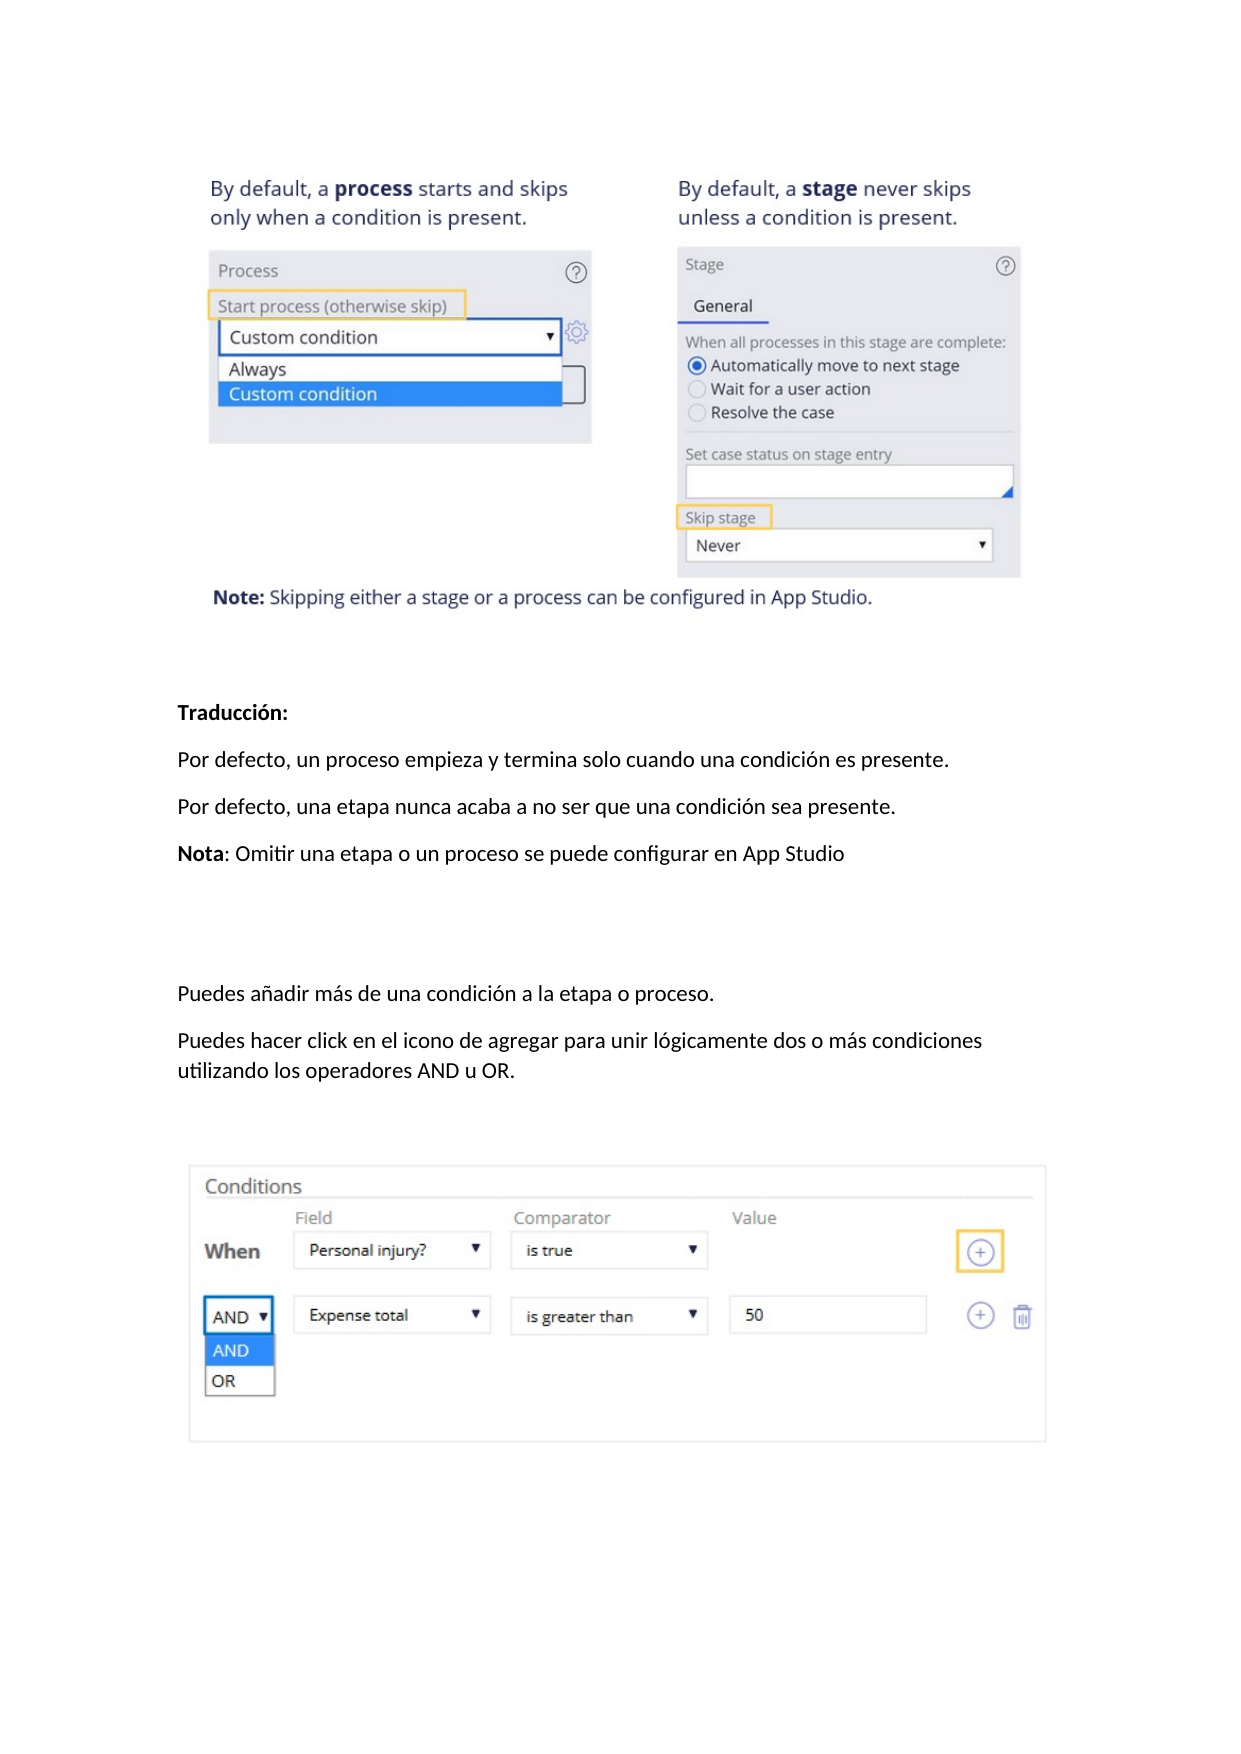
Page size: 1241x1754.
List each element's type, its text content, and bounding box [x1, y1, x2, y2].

text Traducción: [177, 698, 1063, 726]
text Puedes añadir más de una condición a la etapa o proceso. [177, 979, 1063, 1007]
text Por defecto, un proceso empieza y termina solo cuando una condición es presente. [177, 745, 1063, 773]
text Nota: Omitir una etapa o un proceso se puede configurar en App Studio [177, 839, 1063, 867]
text Puedes hacer click en el icono de agregar para unir lógicamente dos o más condiciones utilizando los operadores AND u OR. [177, 1026, 1063, 1084]
picture [177, 147, 1063, 633]
text Por defecto, una etapa nunca acaba a no ser que una condición sea presente. [177, 792, 1063, 820]
picture [177, 1150, 1063, 1464]
